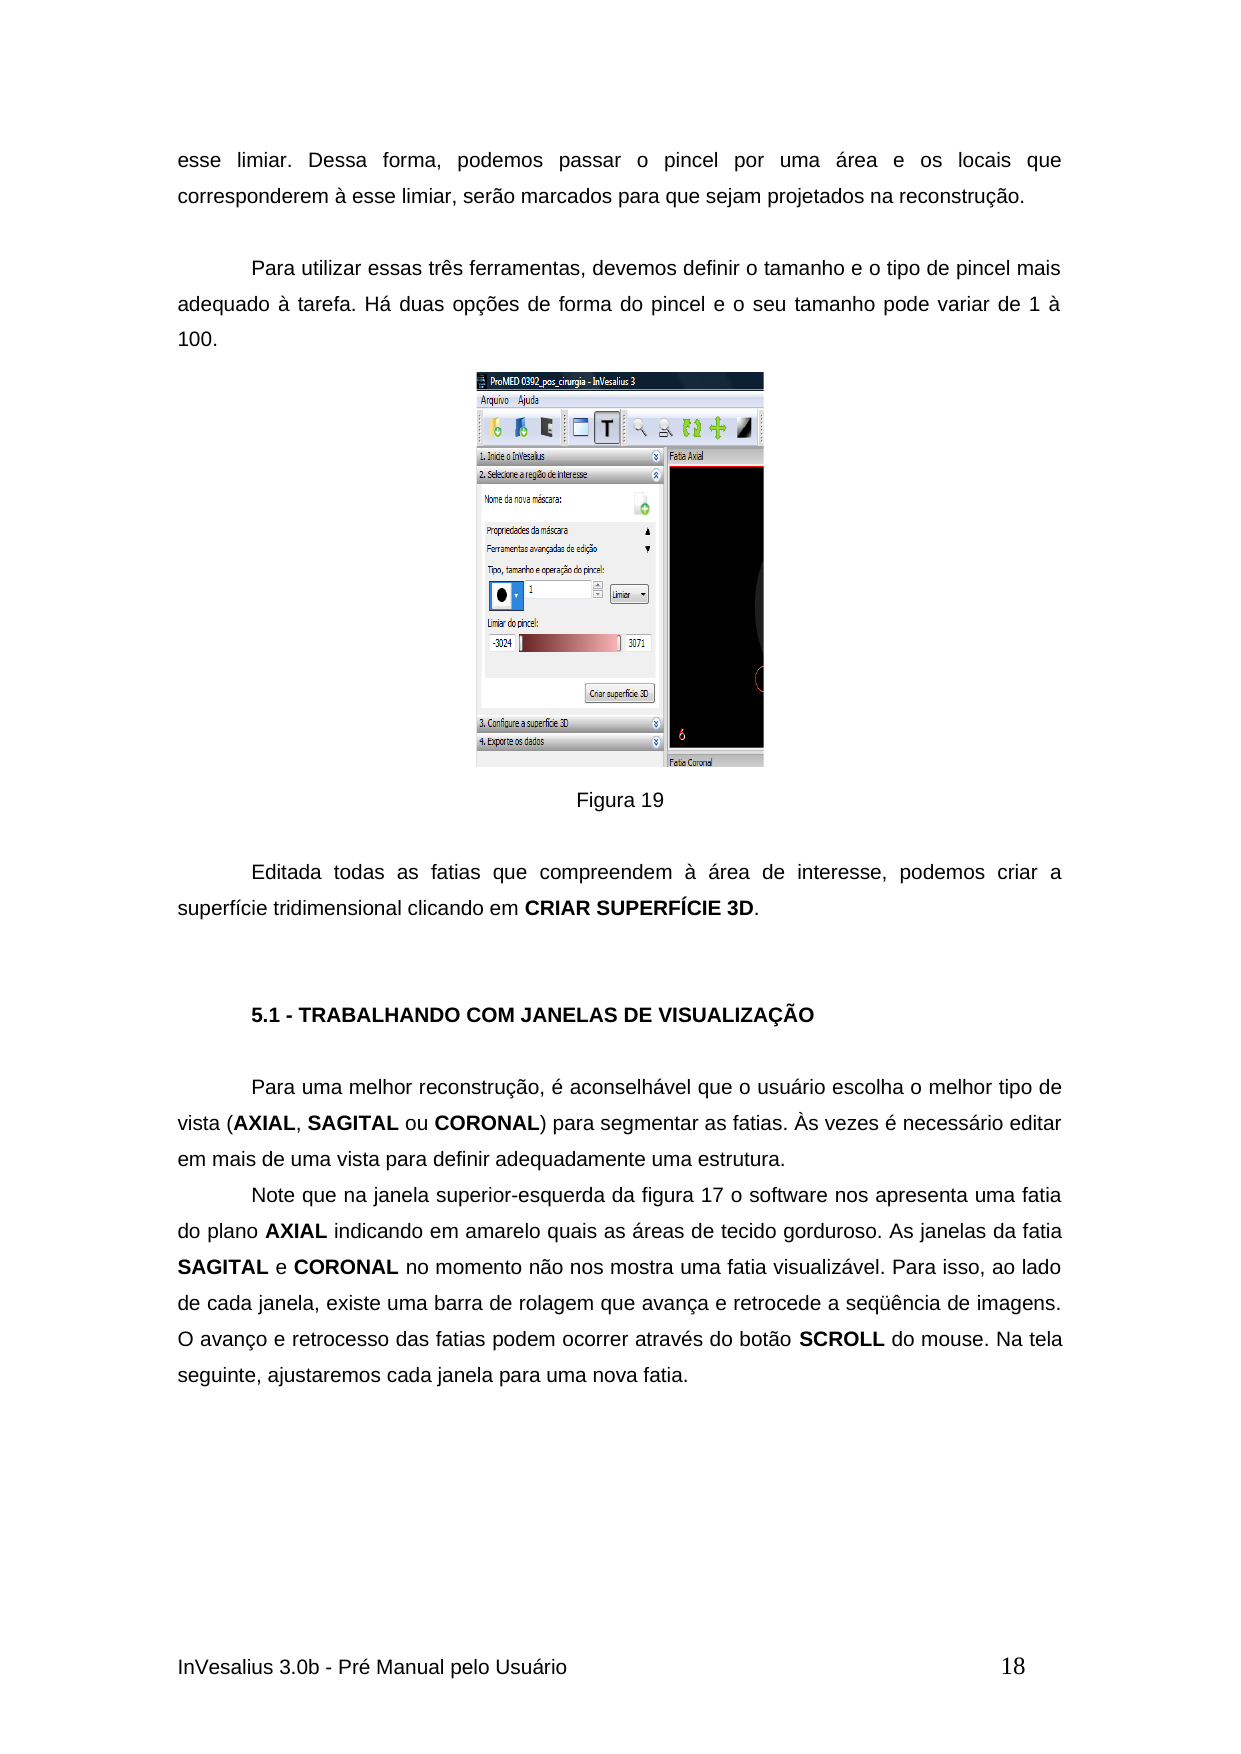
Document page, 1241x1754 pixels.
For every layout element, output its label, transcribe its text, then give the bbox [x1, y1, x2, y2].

text Figura 19 [177, 788, 1063, 812]
text 5.1 - TRABALHANDO COM JANELAS DE VISUALIZAÇÃO [177, 1003, 1063, 1027]
text Para utilizar essas três ferramentas, devemos definir o tamanho e o tipo de pincel mais adequado à tarefa. Há duas opções de forma do pincel e o seu tamanho pode variar de 1 à 100. [177, 255, 1063, 351]
text Editada todas as fatias que compreendem à área de interesse, podemos criar a superfície tridimensional clicando em CRIAR SUPERFÍCIE 3D. [177, 859, 1063, 919]
text Note que na janela superior-esquerda da figura 17 o software nos apresenta uma fatia do plano AXIAL indicando em amarelo quais as áreas de tecido gorduroso. As janelas da fatia SAGITAL e CORONAL no momento não nos mostra uma fatia visualizável. Para isso, ao lado de cada janela, existe uma barra de rolagem que avança e retrocede a seqüência de imagens. O avanço e retrocesso das fatias podem ocorrer através do botão SCROLL do mouse. Na tela seguinte, ajustaremos cada janela para uma nova fatia. [177, 1183, 1063, 1387]
text esse limiar. Dessa forma, podemos passar o pincel por uma área e os locais que corresponderem à esse limiar, serão marcados para que sejam projetados na reconstrução. [177, 148, 1063, 207]
text Para uma melhor reconstrução, é aconselhável que o usuário escolha o melhor tipo de vista (AXIAL, SAGITAL ou CORONAL) para segmentar as fatias. Às vezes é necessário editar em mais de uma vista para definir adequadamente uma estrutura. [177, 1075, 1063, 1171]
